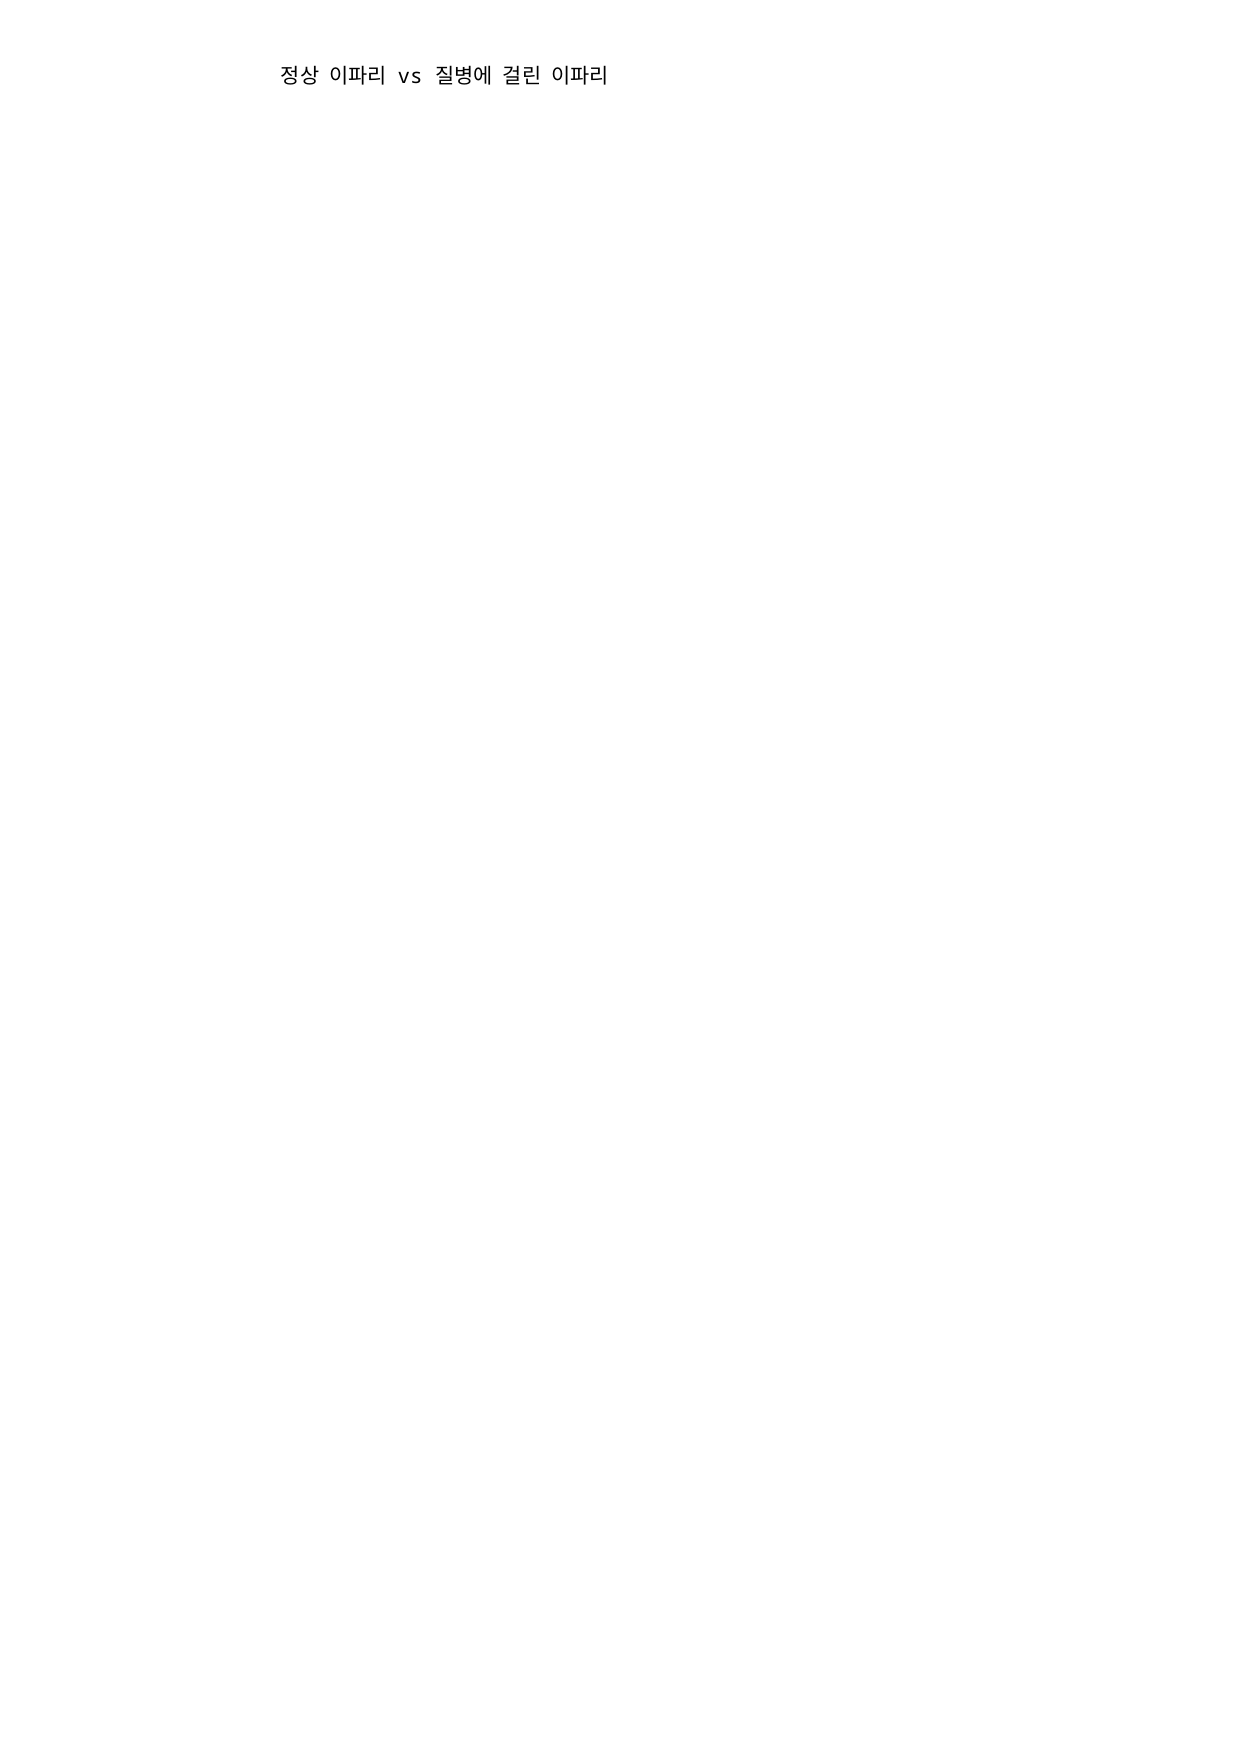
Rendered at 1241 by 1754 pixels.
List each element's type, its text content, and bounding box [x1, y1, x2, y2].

text 정상 이파리 vs 질병에 걸린 이파리 [59, 59, 1181, 89]
